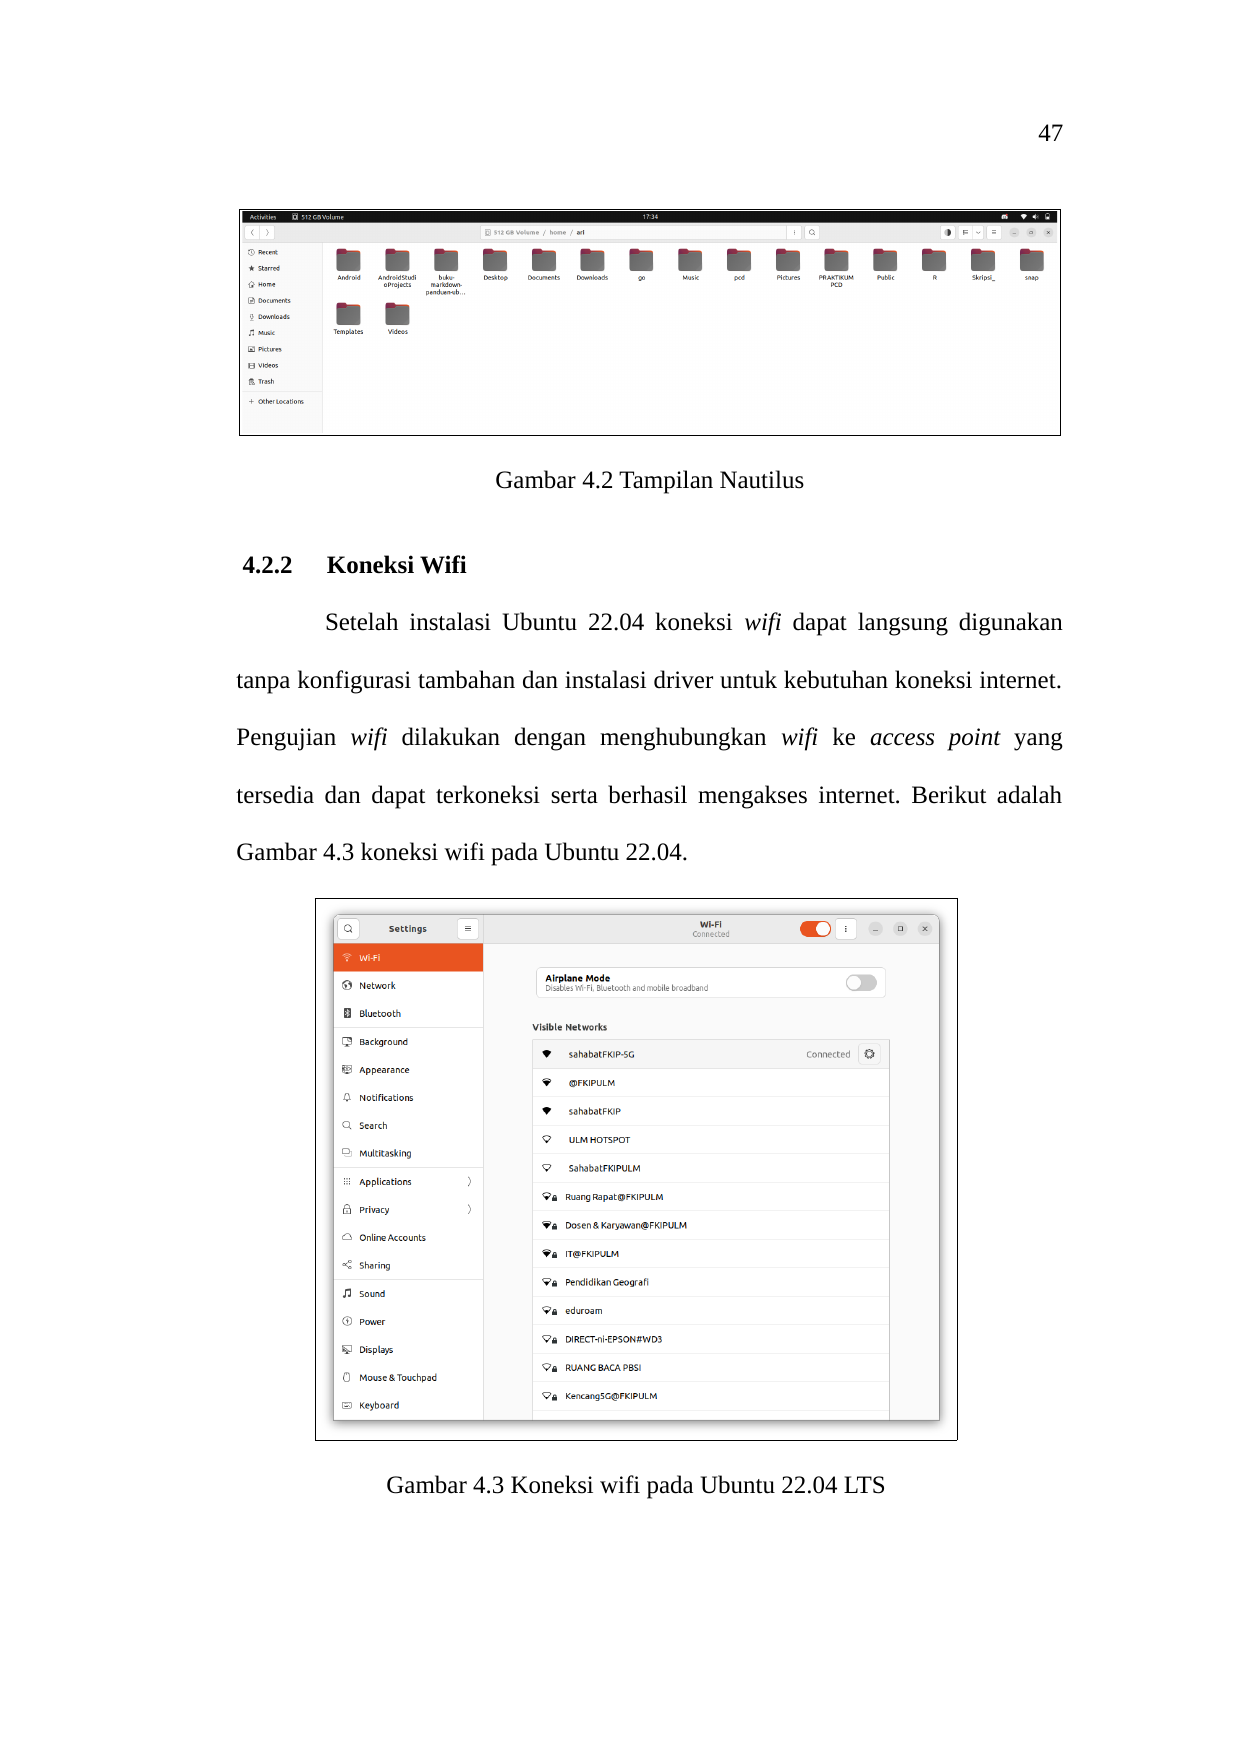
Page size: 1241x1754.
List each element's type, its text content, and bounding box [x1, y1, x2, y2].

text Gambar 4.3 Koneksi wifi pada Ubuntu 22.04 LTS [239, 927, 1033, 1498]
text [242, 238, 1057, 432]
picture [317, 900, 955, 1438]
text Setelah instalasi Ubuntu 22.04 koneksi wifi dapat langsung digunakan tanpa konfigurasi tambahan dan instalasi driver untuk kebutuhan koneksi internet. Pengujian wifi dilakukan dengan menghubungkan wifi ke access point yang tersedia dan dapat terkoneksi serta berhasil mengakses internet. Berikut adalah Gambar 4.3 koneksi wifi pada Ubuntu 22.04. [236, 607, 1063, 866]
subtitle Koneksi Wifi [236, 550, 1063, 579]
text Gambar 4.2 Tampilan Nautilus [239, 436, 1060, 494]
